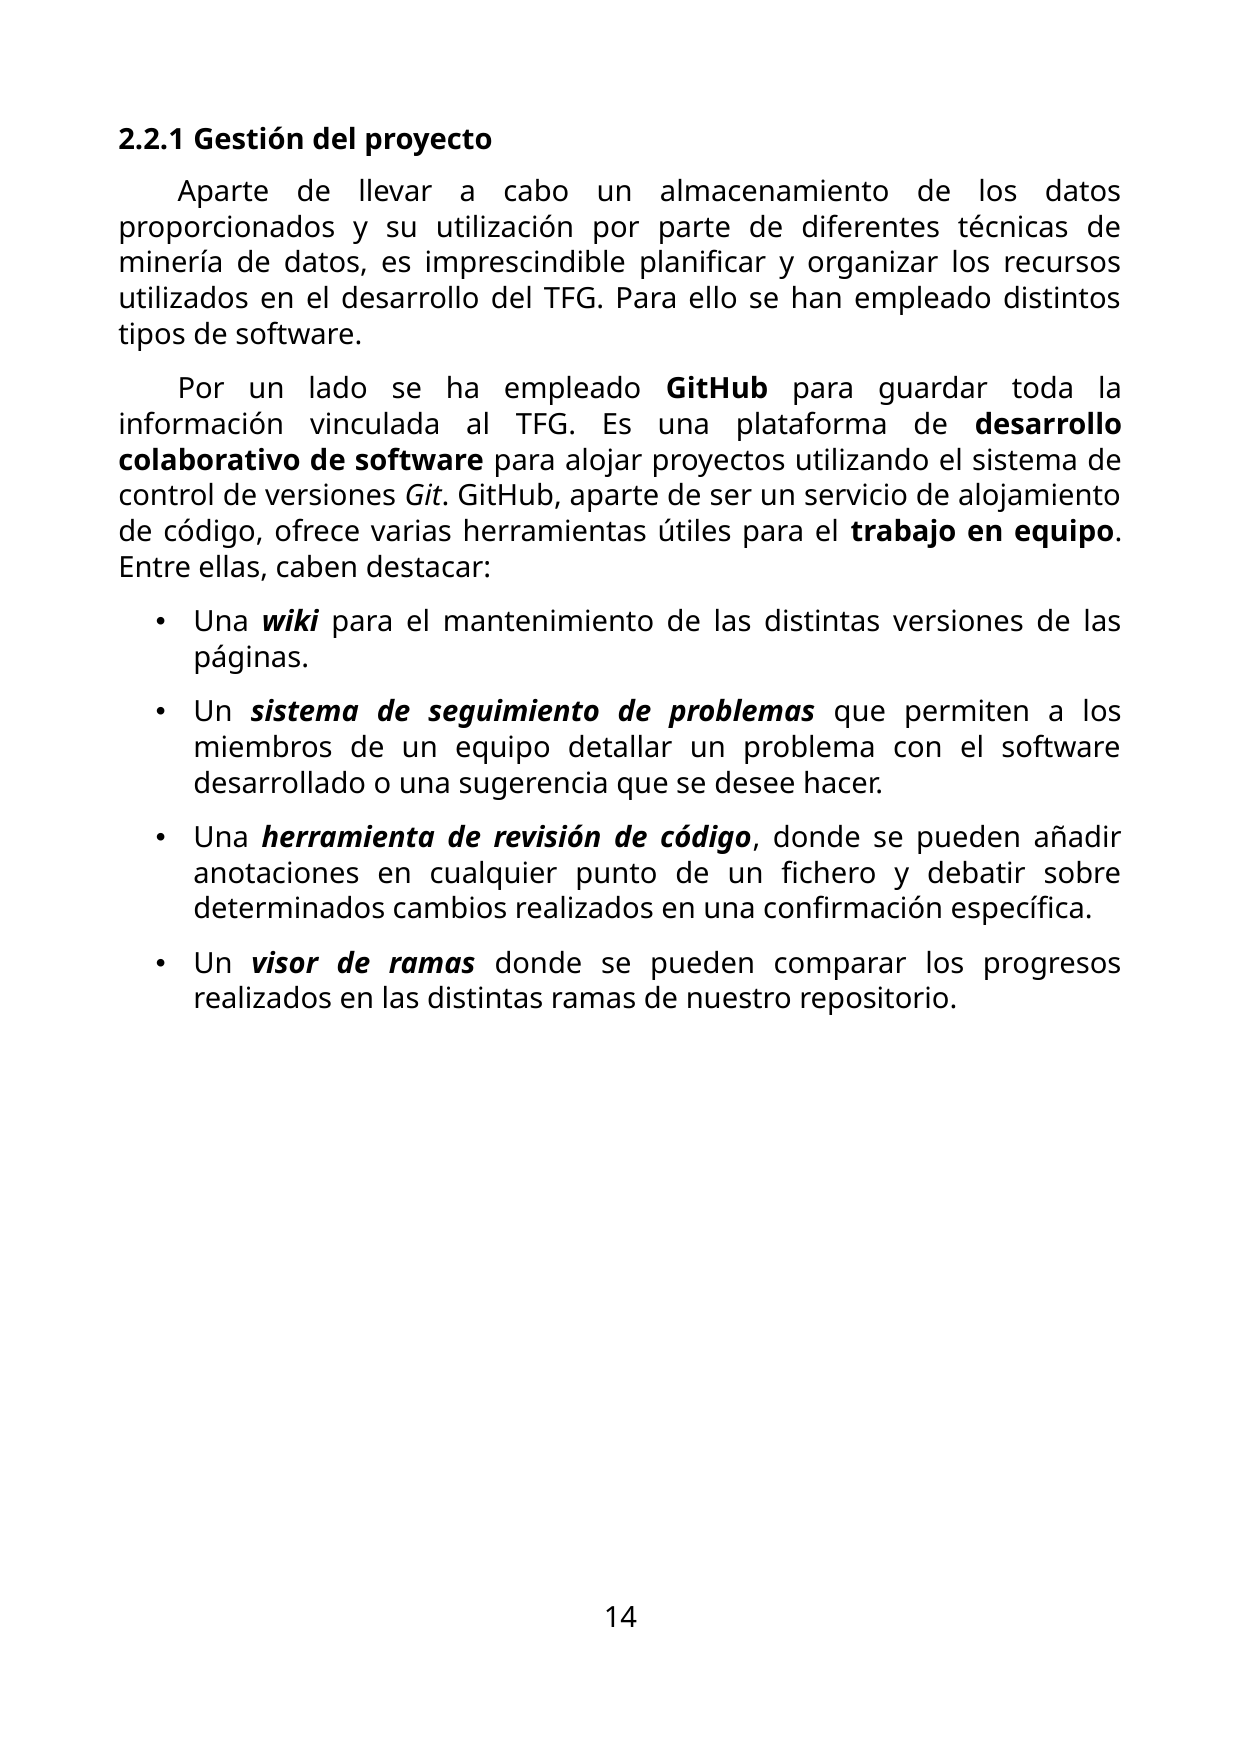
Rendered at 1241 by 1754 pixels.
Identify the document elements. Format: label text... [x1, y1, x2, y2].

list Un sistema de seguimiento de problemas que permiten a los miembros de un equipo detallar un problema con el software desarrollado o una sugerencia que se desee hacer. [156, 690, 1122, 802]
text Aparte de llevar a cabo un almacenamiento de los datos proporcionados y su utilización por parte de diferentes técnicas de minería de datos, es imprescindible planificar y organizar los recursos utilizados en el desarrollo del TFG. Para ello se han empleado distintos tipos de software. [118, 170, 1122, 353]
list Un visor de ramas donde se pueden comparar los progresos realizados en las distintas ramas de nuestro repositorio. [156, 942, 1122, 1017]
list Una wiki para el mantenimiento de las distintas versiones de las páginas. [156, 600, 1122, 676]
list Una herramienta de revisión de código, donde se pueden añadir anotaciones en cualquier punto de un fichero y debatir sobre determinados cambios realizados en una confirmación específica. [156, 816, 1122, 927]
subtitle Gestión del proyecto [118, 118, 1122, 158]
text Por un lado se ha empleado GitHub para guardar toda la información vinculada al TFG. Es una plataforma de desarrollo colaborativo de software para alojar proyectos utilizando el sistema de control de versiones Git. GitHub, aparte de ser un servicio de alojamiento de código, ofrece varias herramientas útiles para el trabajo en equipo. Entre ellas, caben destacar: [118, 367, 1122, 586]
